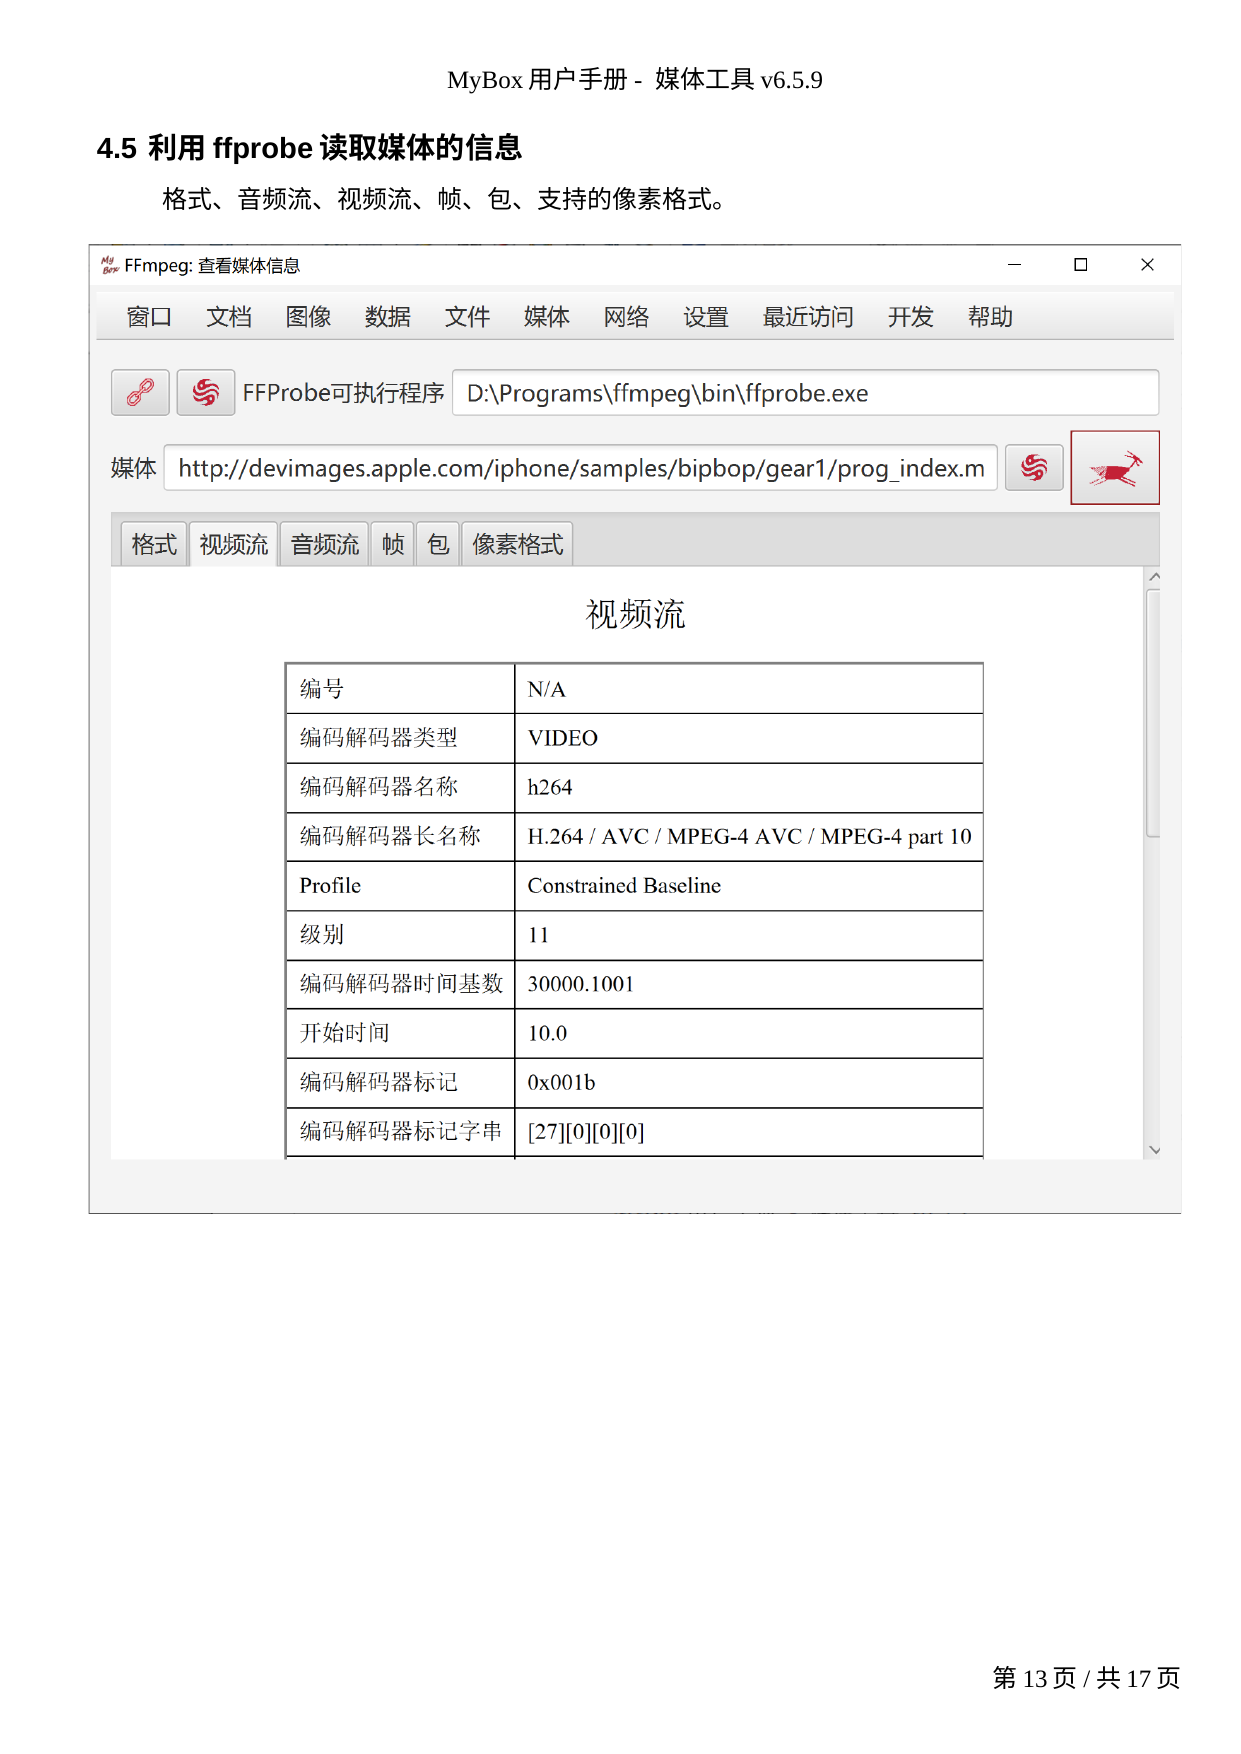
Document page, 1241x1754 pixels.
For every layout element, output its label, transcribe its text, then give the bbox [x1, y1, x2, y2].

subtitle 利用ffprobe读取媒体的信息 [88, 125, 1181, 167]
picture [88, 244, 1182, 1214]
list 格式、音频流、视频流、帧、包、支持的像素格式。 [133, 179, 1181, 216]
